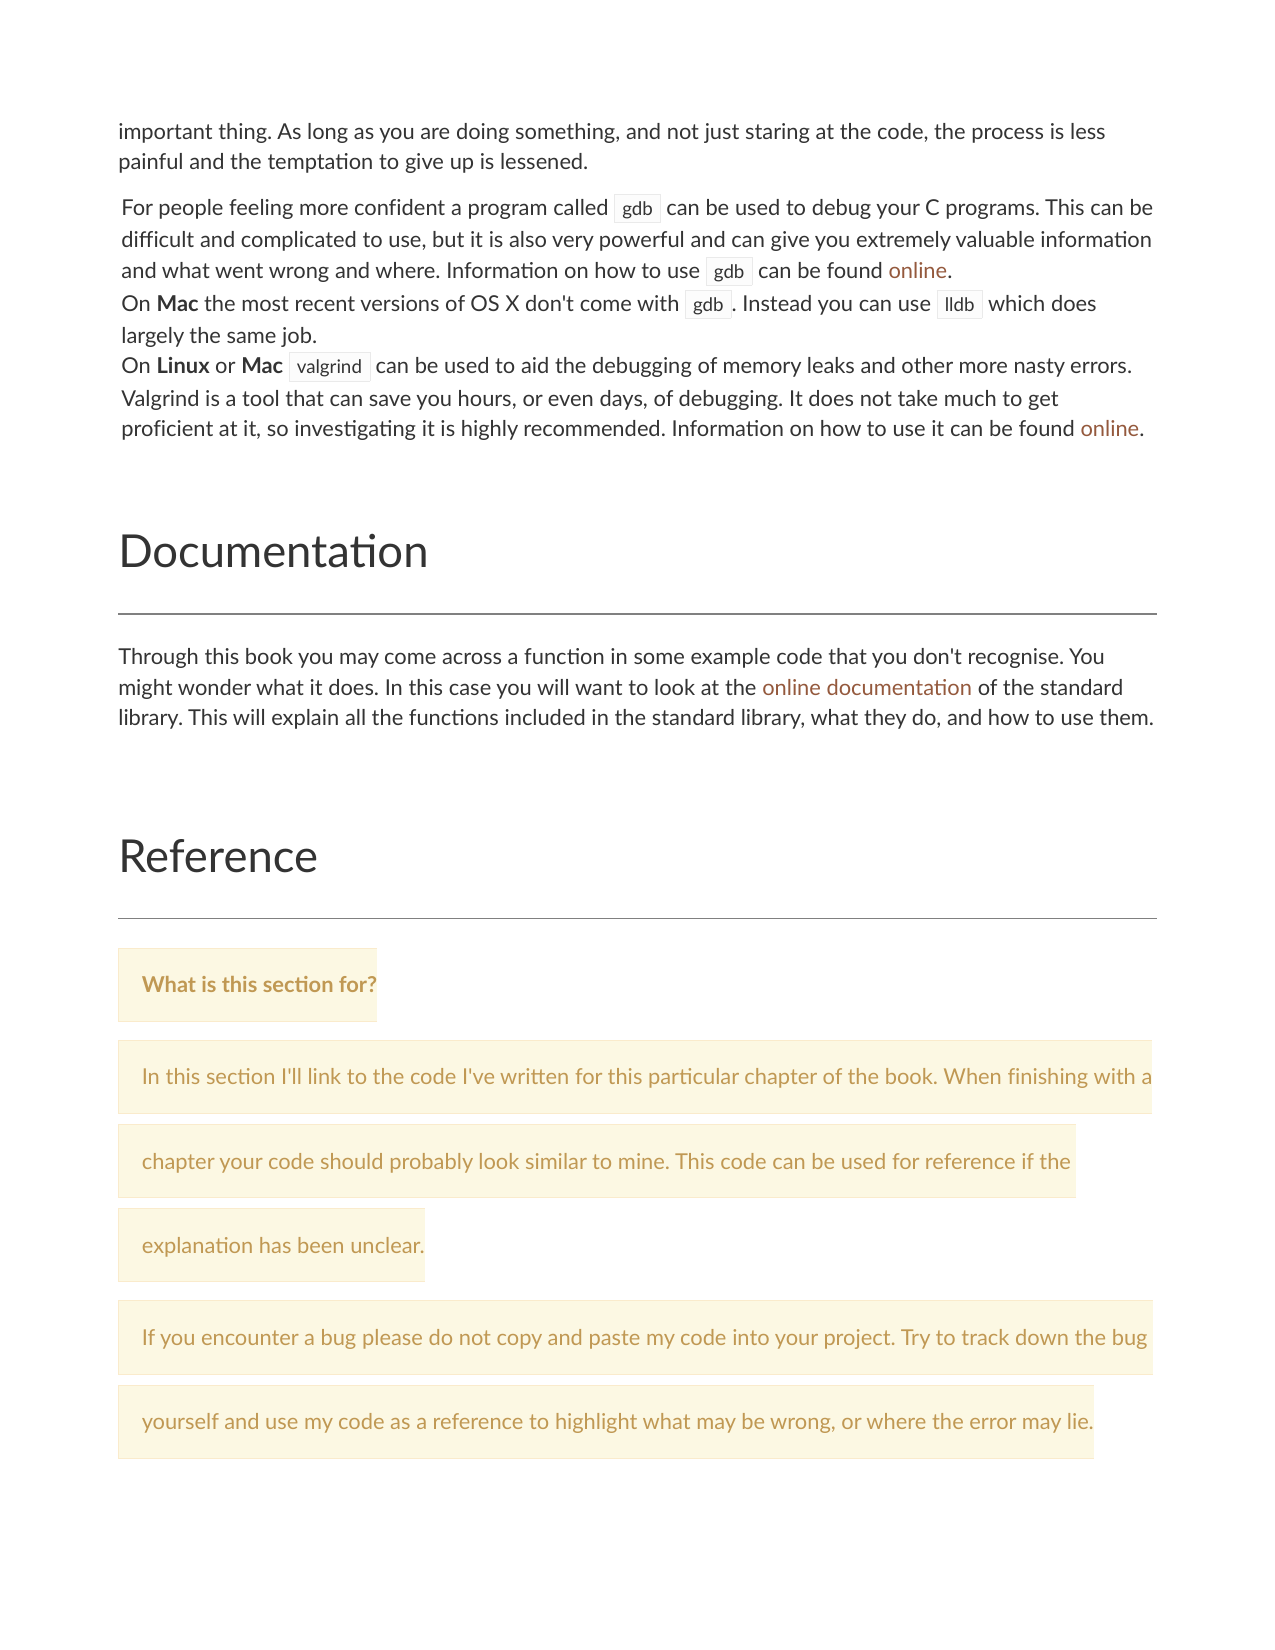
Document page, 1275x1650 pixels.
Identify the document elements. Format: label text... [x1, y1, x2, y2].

text On Linux or Mac valgrind can be used to aid the debugging of memory leaks and other more nasty errors. Valgrind is a tool that can save you hours, or even days, of debugging. It does not take much to get proficient at it, so investigating it is highly recommended. Information on how to use it can be found online. [121, 352, 1154, 441]
text On Mac the most recent versions of OS X don't come with gdb. Instead you can use lldb which does largely the same job. [121, 290, 1154, 348]
text Through this book you may come across a function in some example code that you don't recognise. You might wonder what it does. In this case you will want to look at the online documentation of the standard library. This will explain all the functions included in the standard library, what they do, and how to use them. [118, 643, 1157, 730]
text important thing. As long as you are doing something, and not just staring at the code, the process is less painful and the temptation to give up is lessened. [118, 118, 1157, 174]
text If you encounter a bug please do not copy and paste my code into your project. Try to track down the bug yourself and use my code as a reference to highlight what may be wrong, or where the error may lie. [118, 1300, 1157, 1458]
subtitle Reference [118, 827, 1157, 882]
text What is this section for? [119, 948, 1157, 1021]
text In this section I'll link to the code I've written for this particular chapter of the book. When finishing with a chapter your code should probably look similar to mine. This code can be used for reference if the explanation has been unclear. [118, 1040, 1157, 1282]
text For people feeling more confident a program called gdb can be used to debug your C programs. This can be difficult and complicated to use, but it is also very powerful and can give you extremely valuable information and what went wrong and where. Information on how to use gdb can be found online. [121, 194, 1154, 285]
subtitle Documentation [118, 523, 1157, 577]
